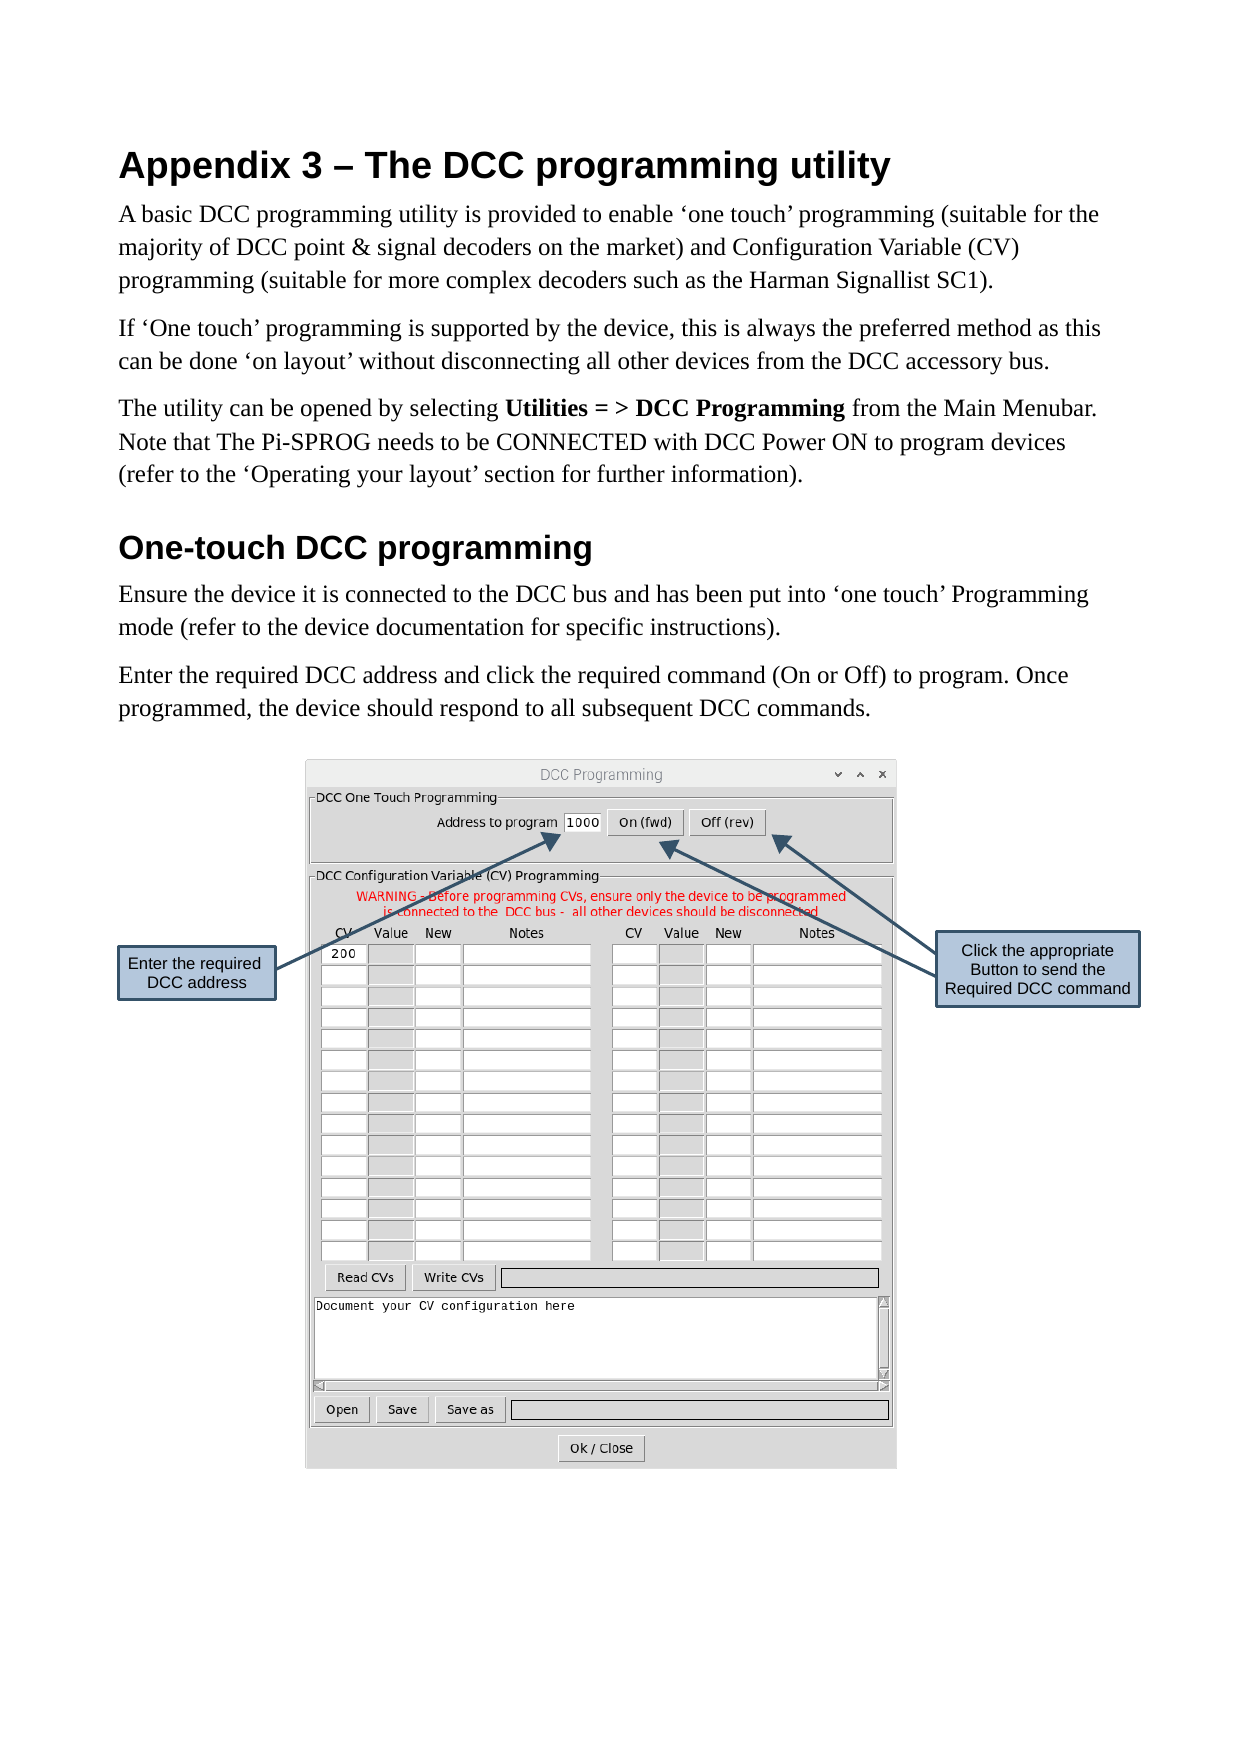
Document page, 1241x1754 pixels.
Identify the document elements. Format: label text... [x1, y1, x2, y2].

text A basic DCC programming utility is provided to enable ‘one touch’ programming (suitable for the majority of DCC point & signal decoders on the market) and Configuration Variable (CV) programming (suitable for more complex decoders such as the Harman Signallist SC1). [118, 199, 1122, 294]
text The utility can be opened by selecting Utilities = > DCC Programming from the Main Menubar. Note that The Pi-SPROG needs to be CONNECTED with DCC Power ON to program devices (refer to the ‘Operating your layout’ section for further information). [118, 393, 1122, 488]
text Enter the required DCC address and click the required command (On or Off) to program. Once programmed, the device should respond to all subsequent DCC commands. [118, 660, 1122, 722]
text Ensure the device it is connected to the DCC bus and has been put into ‘one touch’ Programming mode (refer to the device documentation for specific instructions). [118, 579, 1122, 641]
picture [305, 759, 897, 1469]
subtitle One-touch DCC programming [118, 528, 1122, 567]
subtitle Appendix 3 – The DCC programming utility [118, 143, 1122, 187]
text If ‘One touch’ programming is supported by the device, this is always the preferred method as this can be done ‘on layout’ without disconnecting all other devices from the DCC accessory bus. [118, 313, 1122, 375]
